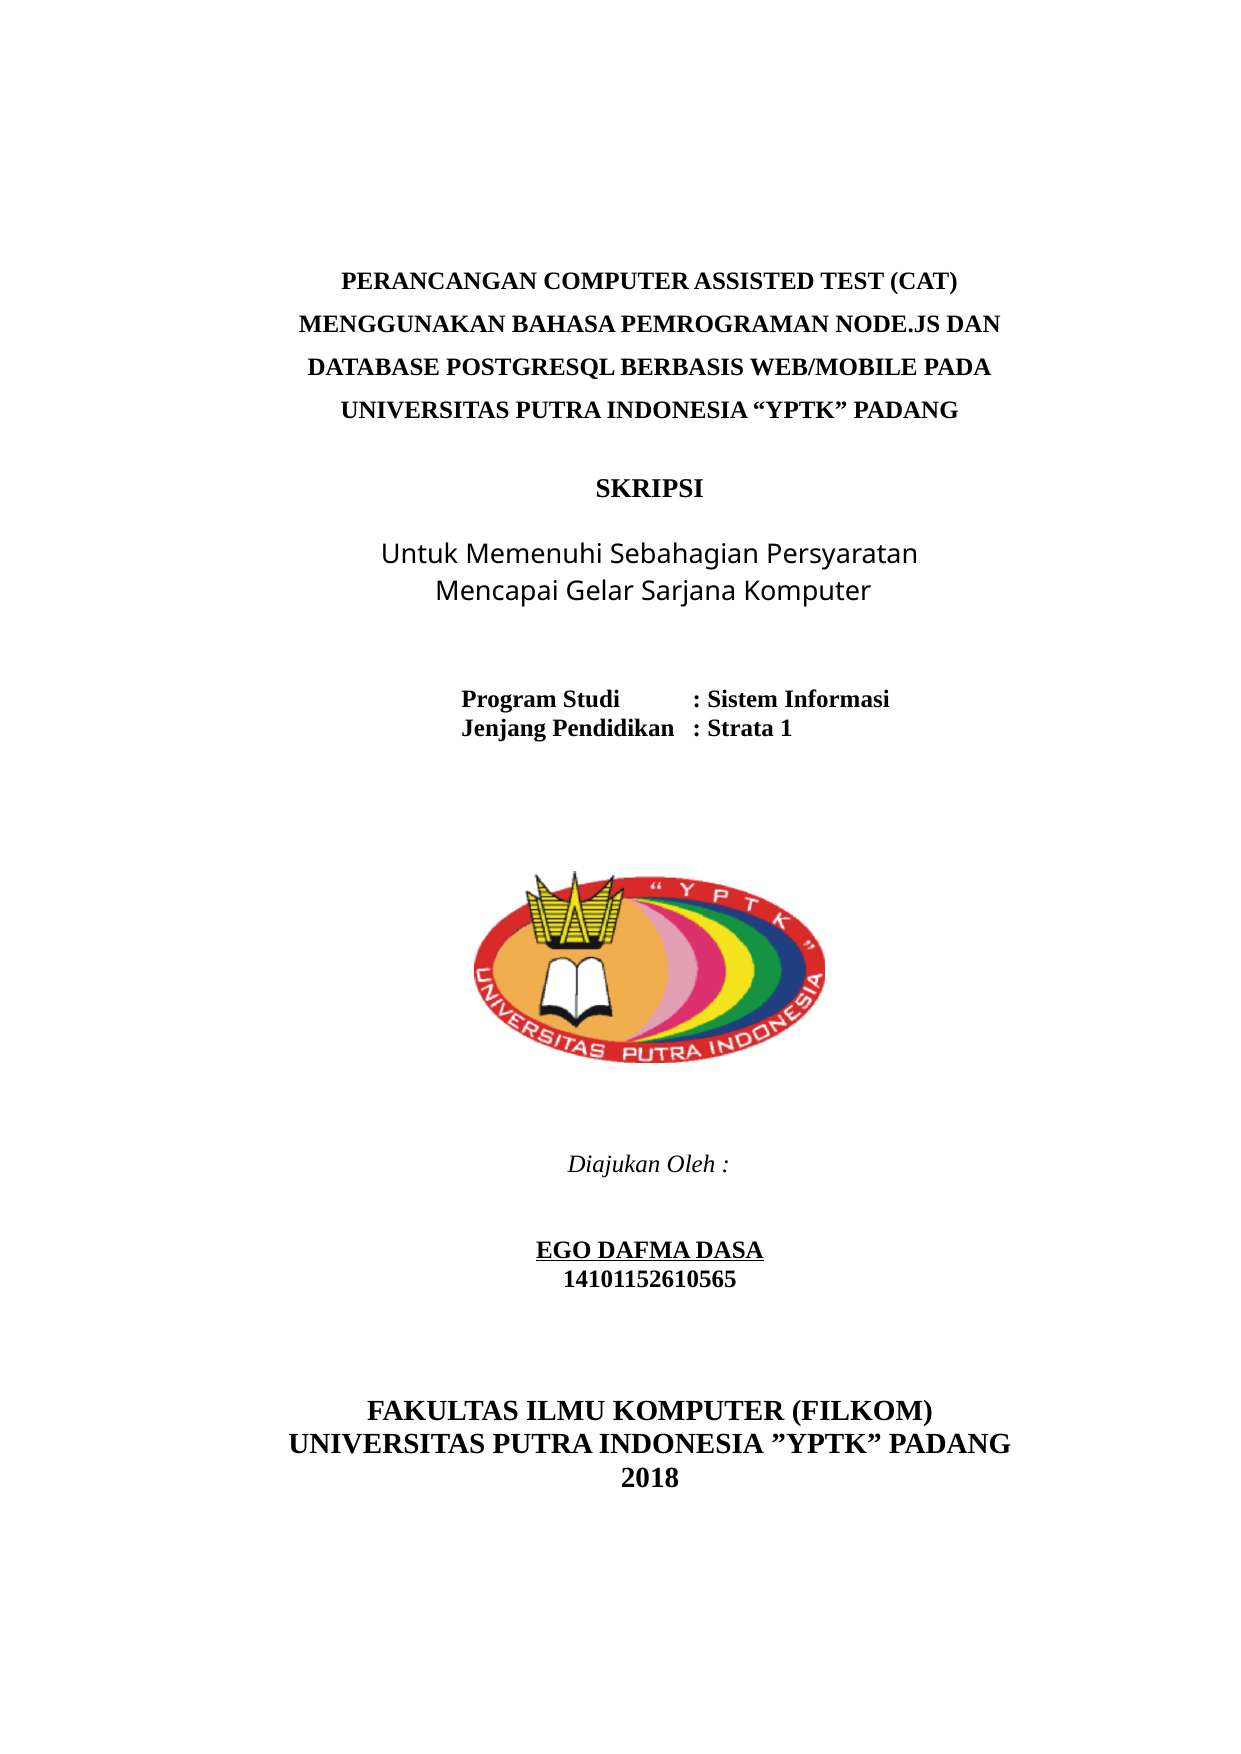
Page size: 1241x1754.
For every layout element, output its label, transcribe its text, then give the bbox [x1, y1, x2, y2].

text Mencapai Gelar Sarjana Komputer [236, 571, 1063, 608]
text Untuk Memenuhi Sebahagian Persyaratan [236, 534, 1063, 571]
text SKRIPSI [236, 472, 1063, 503]
text 14101152610565 [236, 1264, 1063, 1292]
picture [474, 871, 825, 1063]
text 2018 [236, 1460, 1063, 1494]
text PERANCANGAN COMPUTER ASSISTED TEST (CAT) [236, 266, 1063, 294]
text Program Studi : Sistem Informasi [461, 684, 1063, 713]
text FAKULTAS ILMU KOMPUTER (FILKOM) [236, 1393, 1063, 1427]
text MENGGUNAKAN BAHASA PEMROGRAMAN NODE.JS DAN DATABASE POSTGRESQL BERBASIS WEB/MOBILE PADA UNIVERSITAS PUTRA INDONESIA “YPTK” PADANG [236, 309, 1063, 424]
text Jenjang Pendidikan : Strata 1 [461, 713, 1063, 742]
text UNIVERSITAS PUTRA INDONESIA ”YPTK” PADANG [236, 1427, 1063, 1460]
text EGO DAFMA DASA [236, 1235, 1063, 1264]
text Diajukan Oleh : [236, 1149, 1063, 1177]
